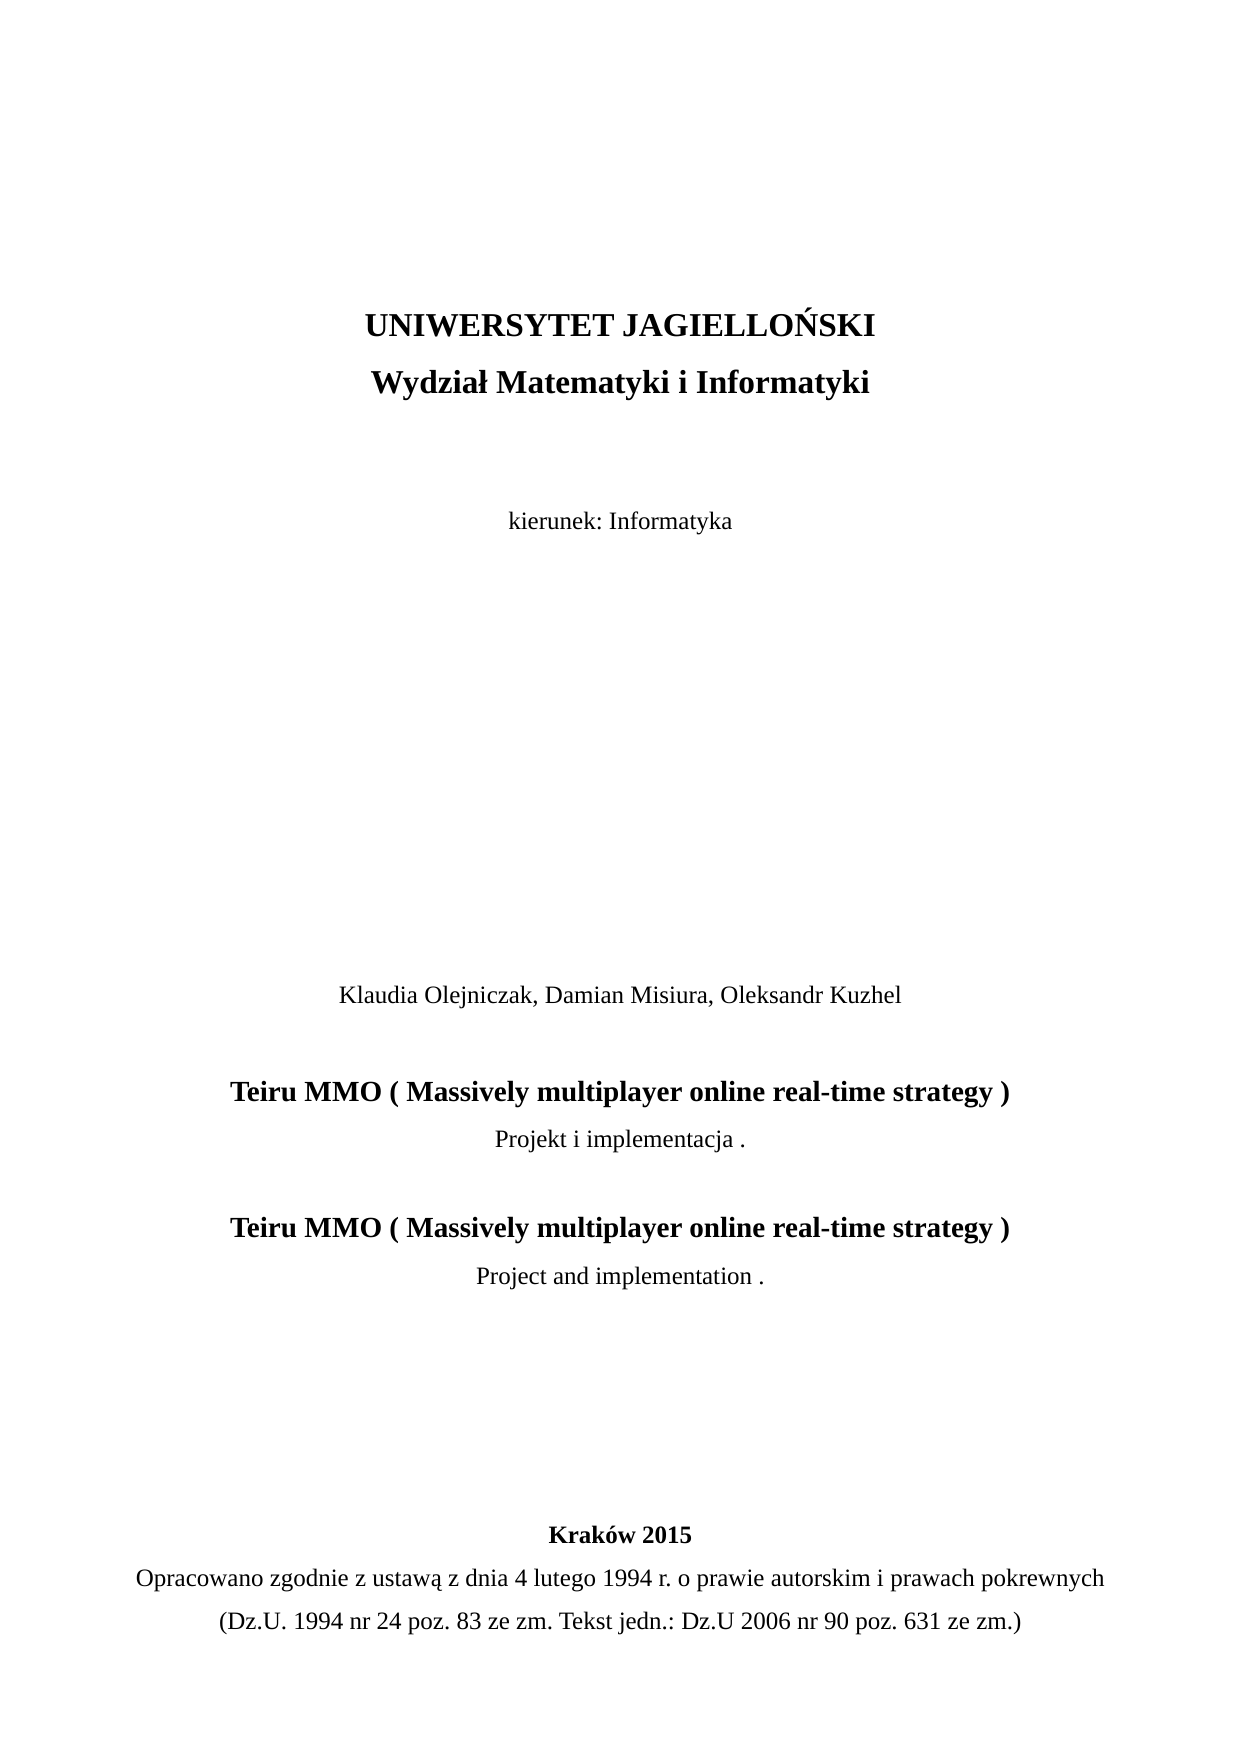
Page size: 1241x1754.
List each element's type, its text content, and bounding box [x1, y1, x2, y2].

text Klaudia Olejniczak, Damian Misiura, Oleksandr Kuzhel [118, 981, 1122, 1009]
text UNIWERSYTET JAGIELLOŃSKI [118, 305, 1122, 343]
text Projekt i implementacja . [118, 1124, 1122, 1153]
text kierunek: Informatyka [118, 506, 1122, 535]
text Kraków 2015 [118, 1520, 1122, 1548]
text Teiru MMO ( Massively multiplayer online real-time strategy ) [118, 1074, 1122, 1108]
text Opracowano zgodnie z ustawą z dnia 4 lutego 1994 r. o prawie autorskim i prawach pokrewnych (Dz.U. 1994 nr 24 poz. 83 ze zm. Tekst jedn.: Dz.U 2006 nr 90 poz. 631 ze zm.) [118, 1563, 1122, 1635]
text Teiru MMO ( Massively multiplayer online real-time strategy ) [118, 1211, 1122, 1244]
text Wydział Matematyki i Informatyki [118, 362, 1122, 401]
text Project and implementation . [118, 1261, 1122, 1290]
